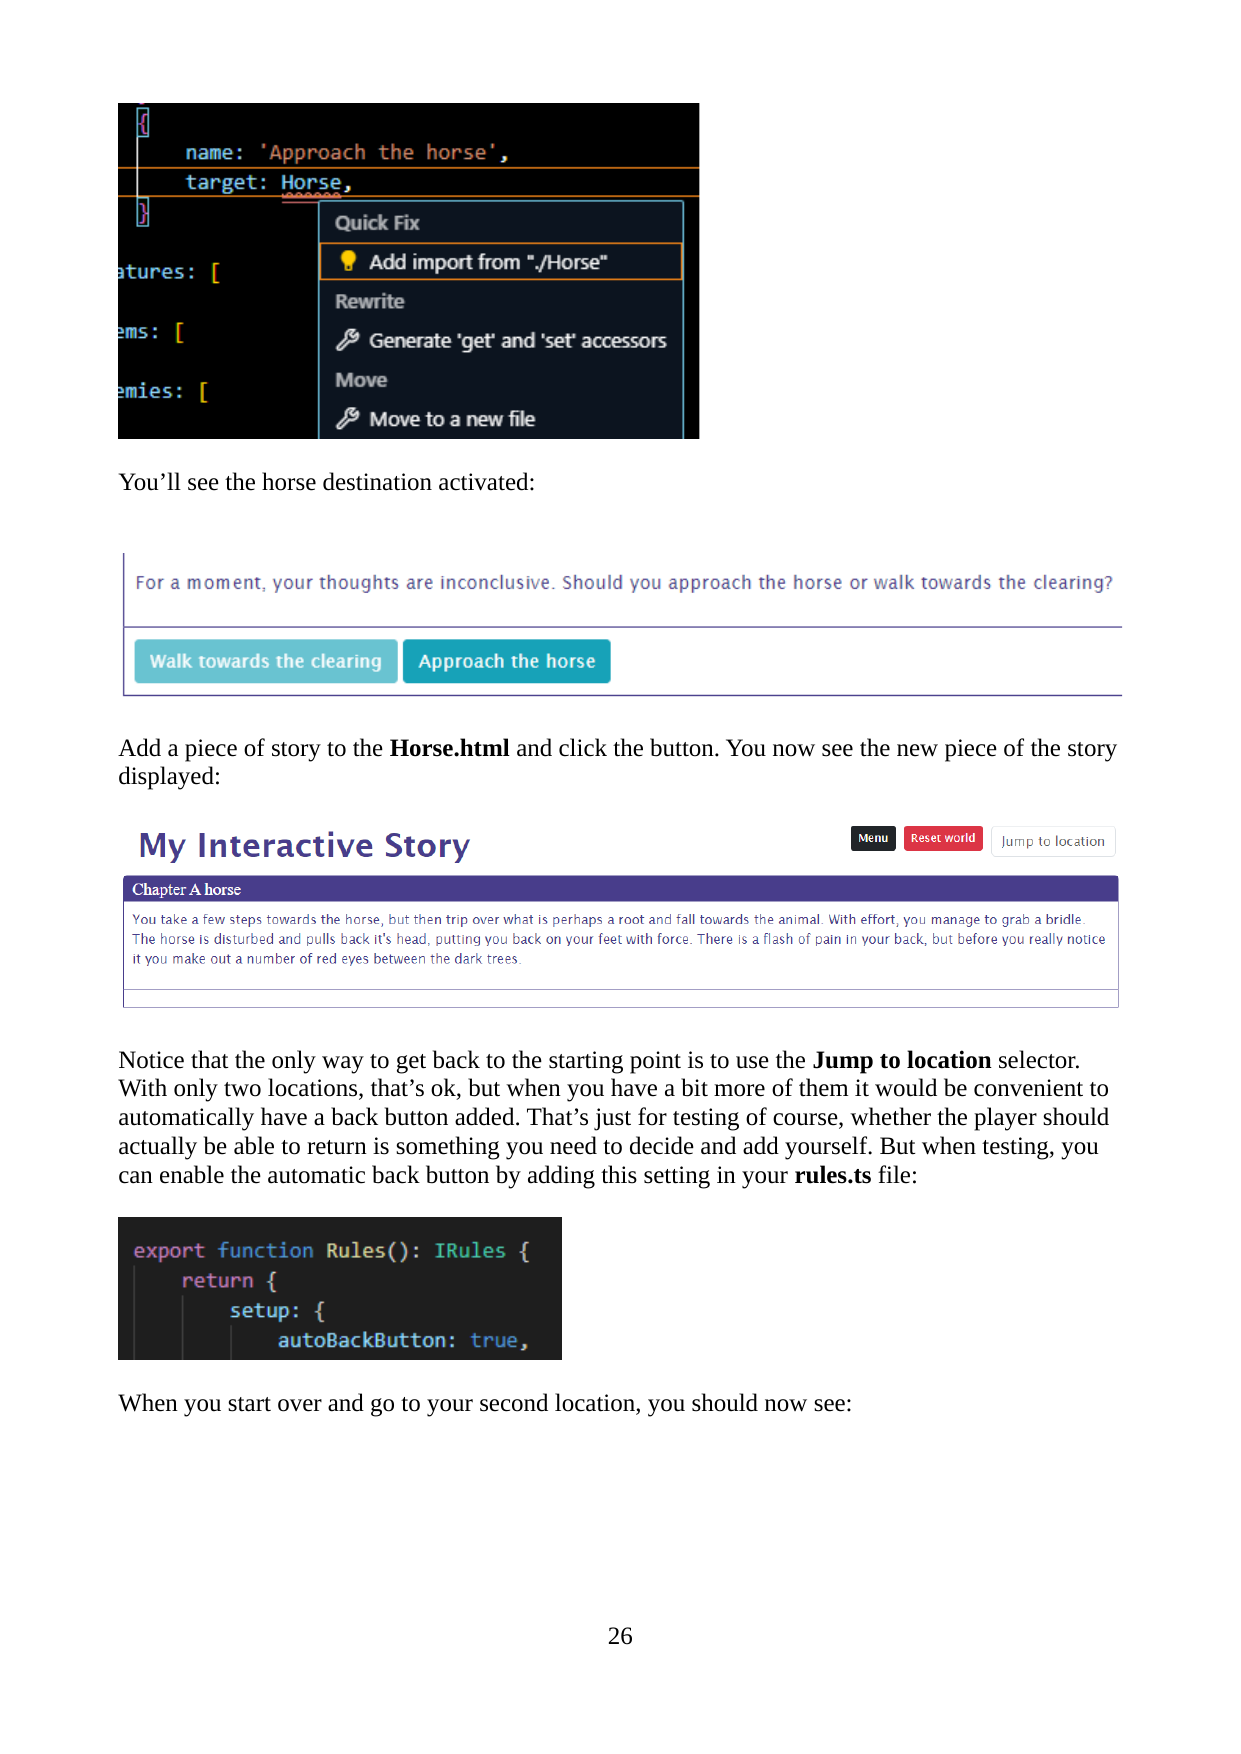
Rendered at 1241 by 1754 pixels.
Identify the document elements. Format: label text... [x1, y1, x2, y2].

text When you start over and go to your second location, you should now see: [118, 1388, 1122, 1417]
text Add a piece of story to the Horse.html and click the button. You now see the new piece of the story displayed: [118, 733, 1122, 790]
text You’ll see the horse destination activated: [118, 467, 1122, 496]
text Notice that the only way to get back to the starting point is to use the Jump to location selector. With only two locations, that’s ok, but when you have a bit more of them it would be convenient to automatically have a back button added. That’s just for testing of course, whether the player should actually be able to return is something you need to decide and add yourself. But when testing, you can enable the automatic back button by adding this setting in your rules.ts file: [118, 1045, 1122, 1188]
